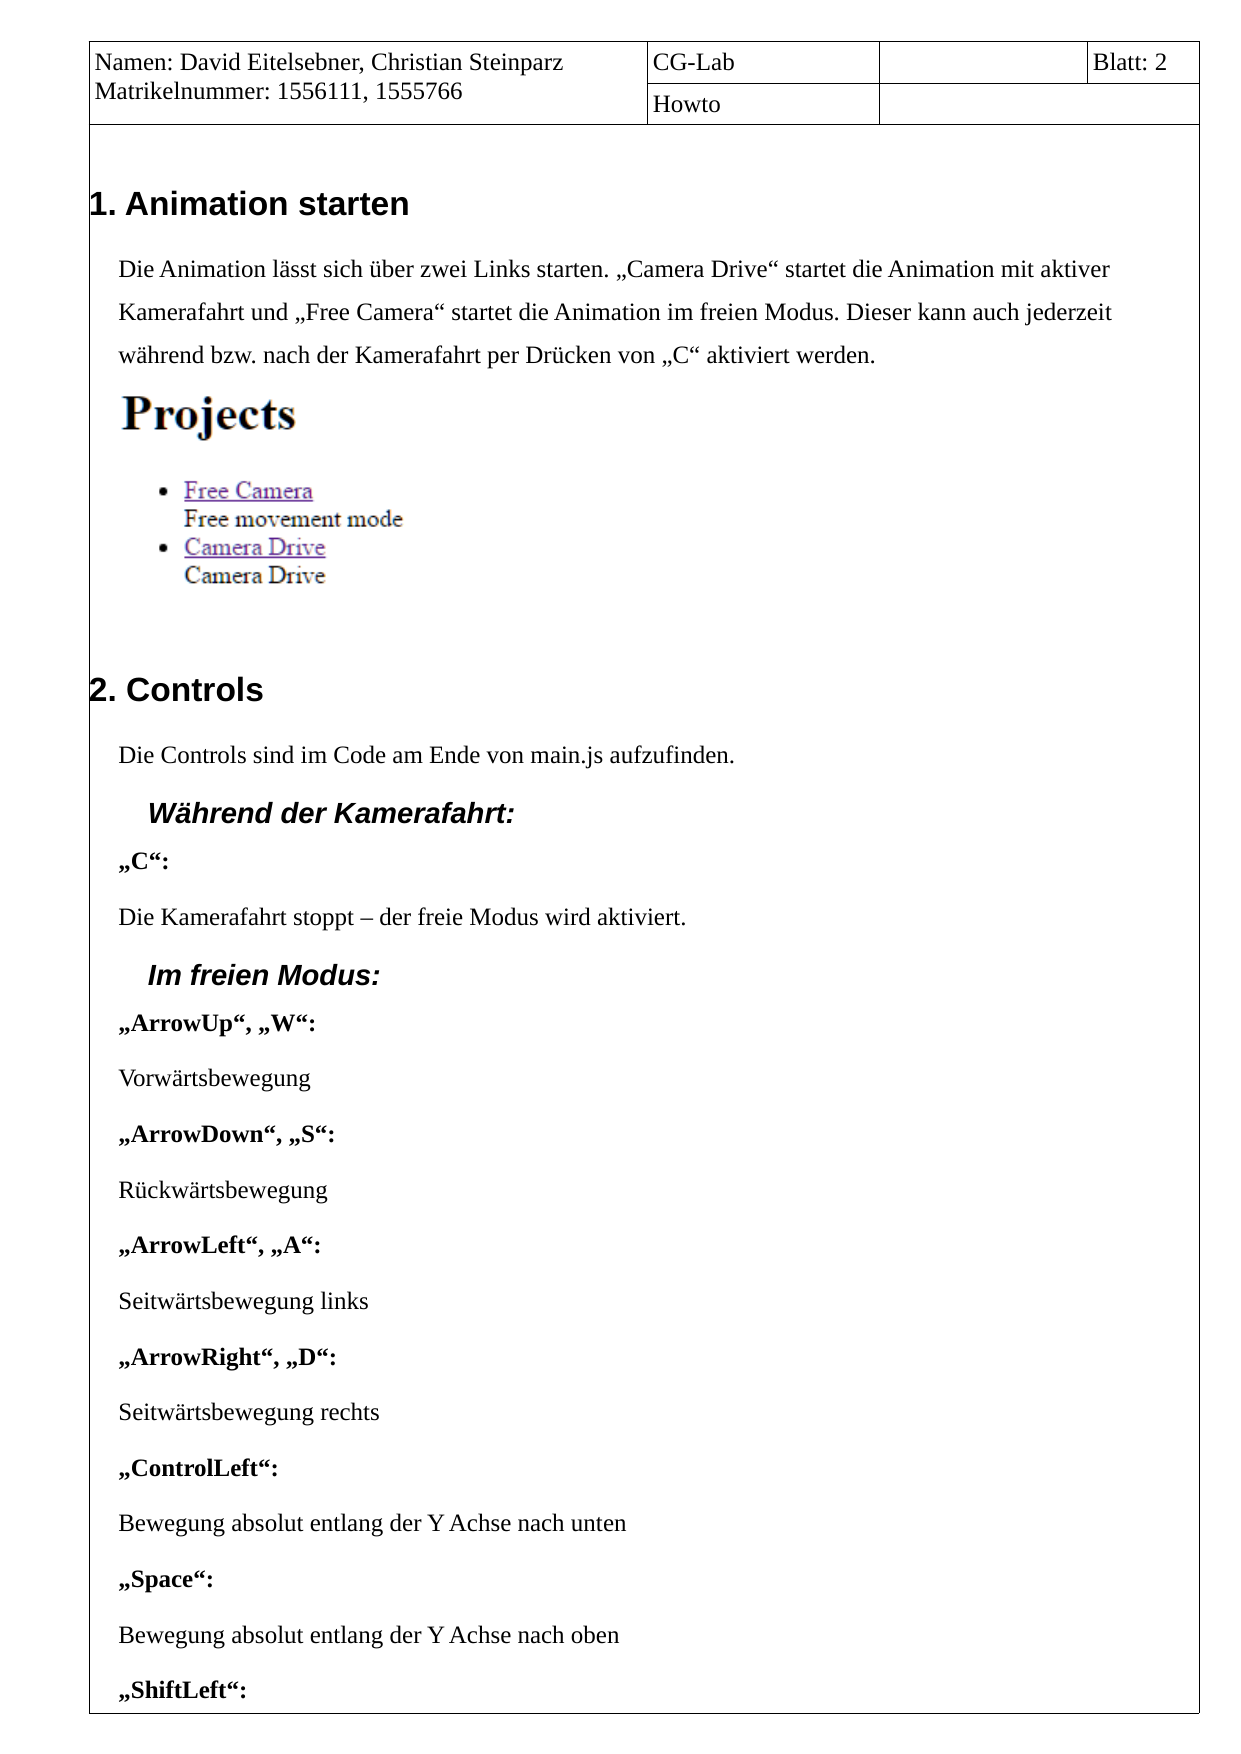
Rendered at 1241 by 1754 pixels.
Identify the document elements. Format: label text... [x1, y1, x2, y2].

text Die Kamerafahrt stoppt – der freie Modus wird aktiviert. [118, 902, 1187, 931]
subtitle Im freien Modus: [148, 958, 1199, 991]
text „ArrowLeft“, „A“: [118, 1230, 1187, 1259]
text Seitwärtsbewegung links [118, 1286, 1187, 1315]
text „ArrowDown“, „S“: [118, 1119, 1187, 1148]
text Bewegung absolut entlang der Y Achse nach unten [118, 1508, 1187, 1537]
text „Space“: [118, 1564, 1187, 1593]
text „ControlLeft“: [118, 1453, 1187, 1482]
text „C“: [118, 846, 1187, 875]
subtitle 2. Controls [90, 421, 1199, 709]
text Seitwärtsbewegung rechts [118, 1397, 1187, 1426]
text „ShiftLeft“: [118, 1675, 1187, 1704]
text Die Controls sind im Code am Ende von main.js aufzufinden. [118, 740, 1187, 769]
subtitle Während der Kamerafahrt: [148, 796, 1199, 829]
text Bewegung absolut entlang der Y Achse nach oben [118, 1620, 1187, 1648]
text Vorwärtsbewegung [118, 1063, 1187, 1092]
text „ArrowRight“, „D“: [118, 1342, 1187, 1370]
subtitle 1. Animation starten [90, 183, 1199, 222]
text „ArrowUp“, „W“: [118, 1008, 1187, 1037]
text Rückwärtsbewegung [118, 1175, 1187, 1203]
picture [111, 371, 495, 651]
text Die Animation lässt sich über zwei Links starten. „Camera Drive“ startet die Animation mit aktiver Kamerafahrt und „Free Camera“ startet die Animation im freien Modus. Dieser kann auch jederzeit während bzw. nach der Kamerafahrt per Drücken von „C“ aktiviert werden. [118, 254, 1187, 369]
